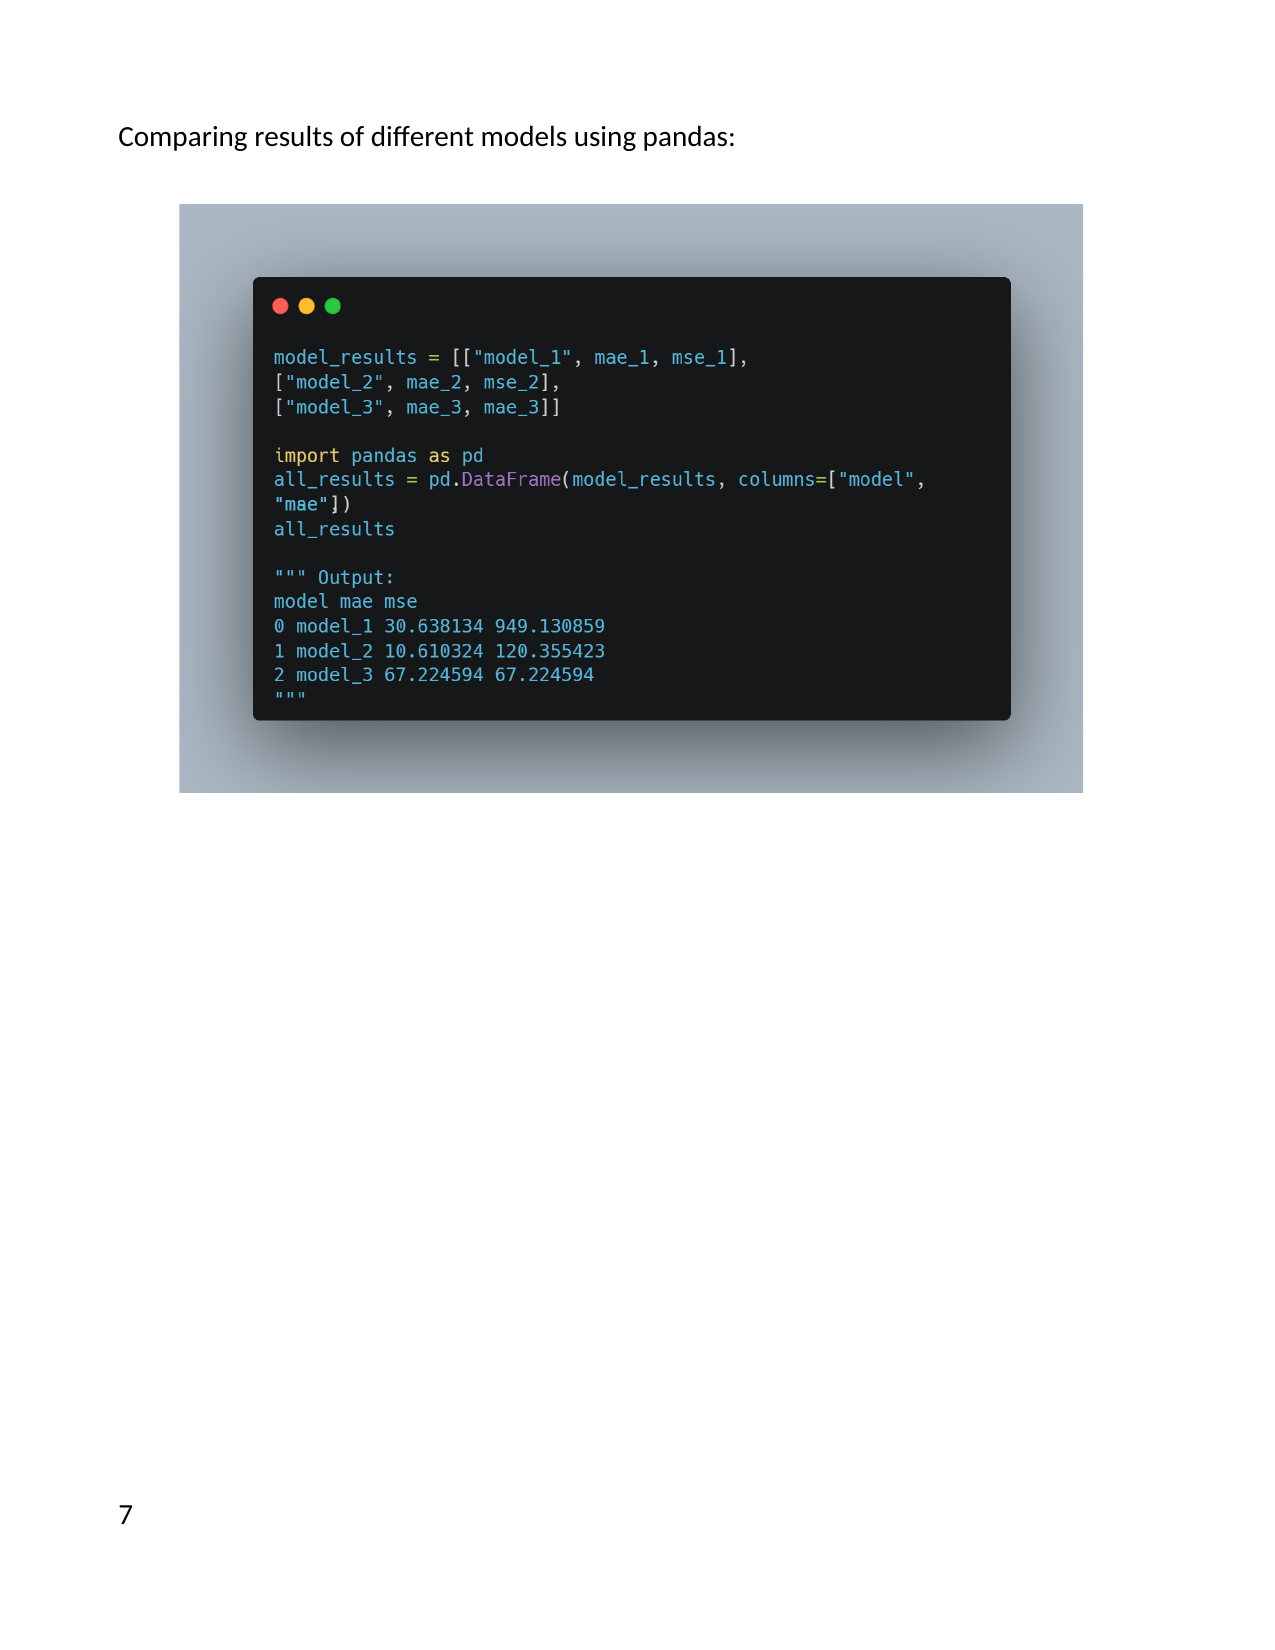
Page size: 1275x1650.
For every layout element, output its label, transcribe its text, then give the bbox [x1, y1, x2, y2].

picture [179, 204, 1084, 793]
text Comparing results of different models using pandas: [118, 118, 1157, 154]
